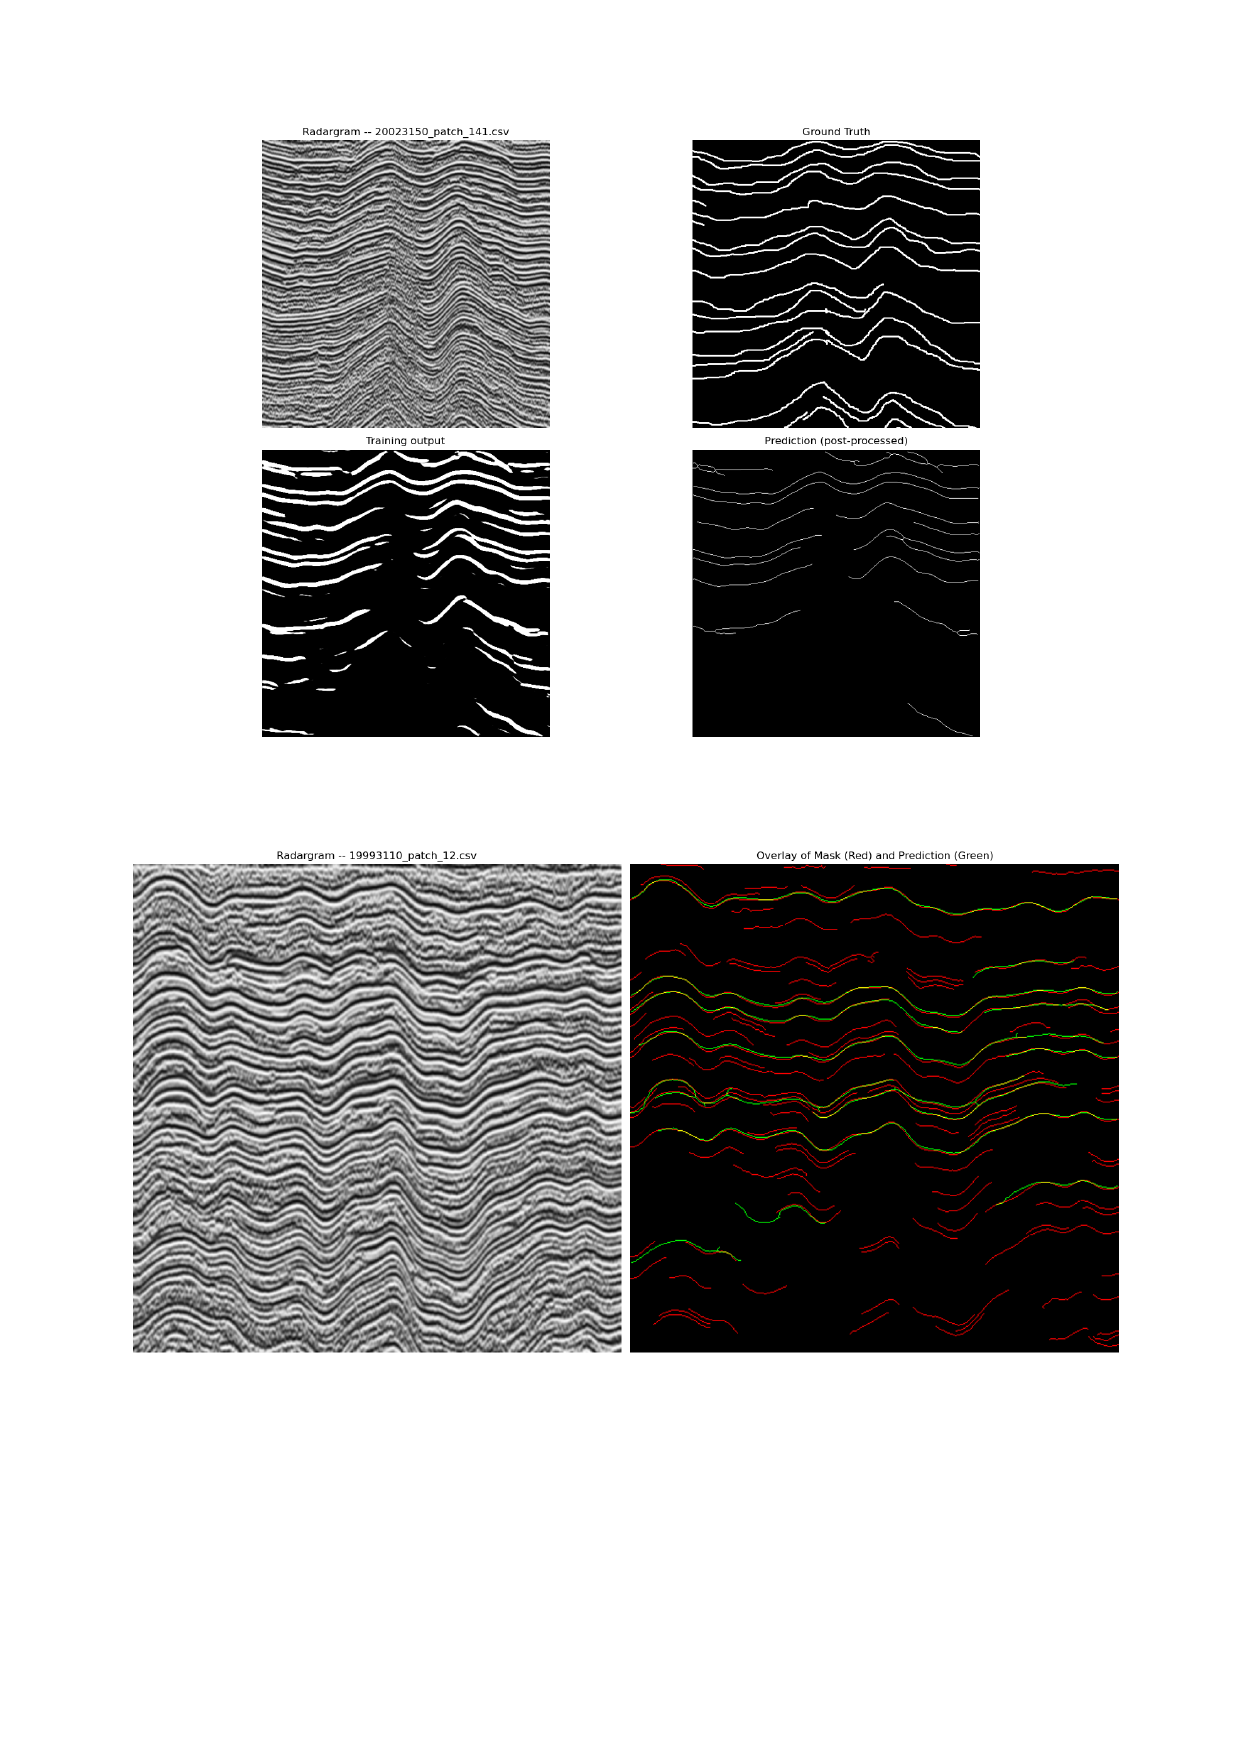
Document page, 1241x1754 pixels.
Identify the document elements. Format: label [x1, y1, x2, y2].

picture [123, 794, 1128, 1422]
picture [118, 118, 1123, 746]
